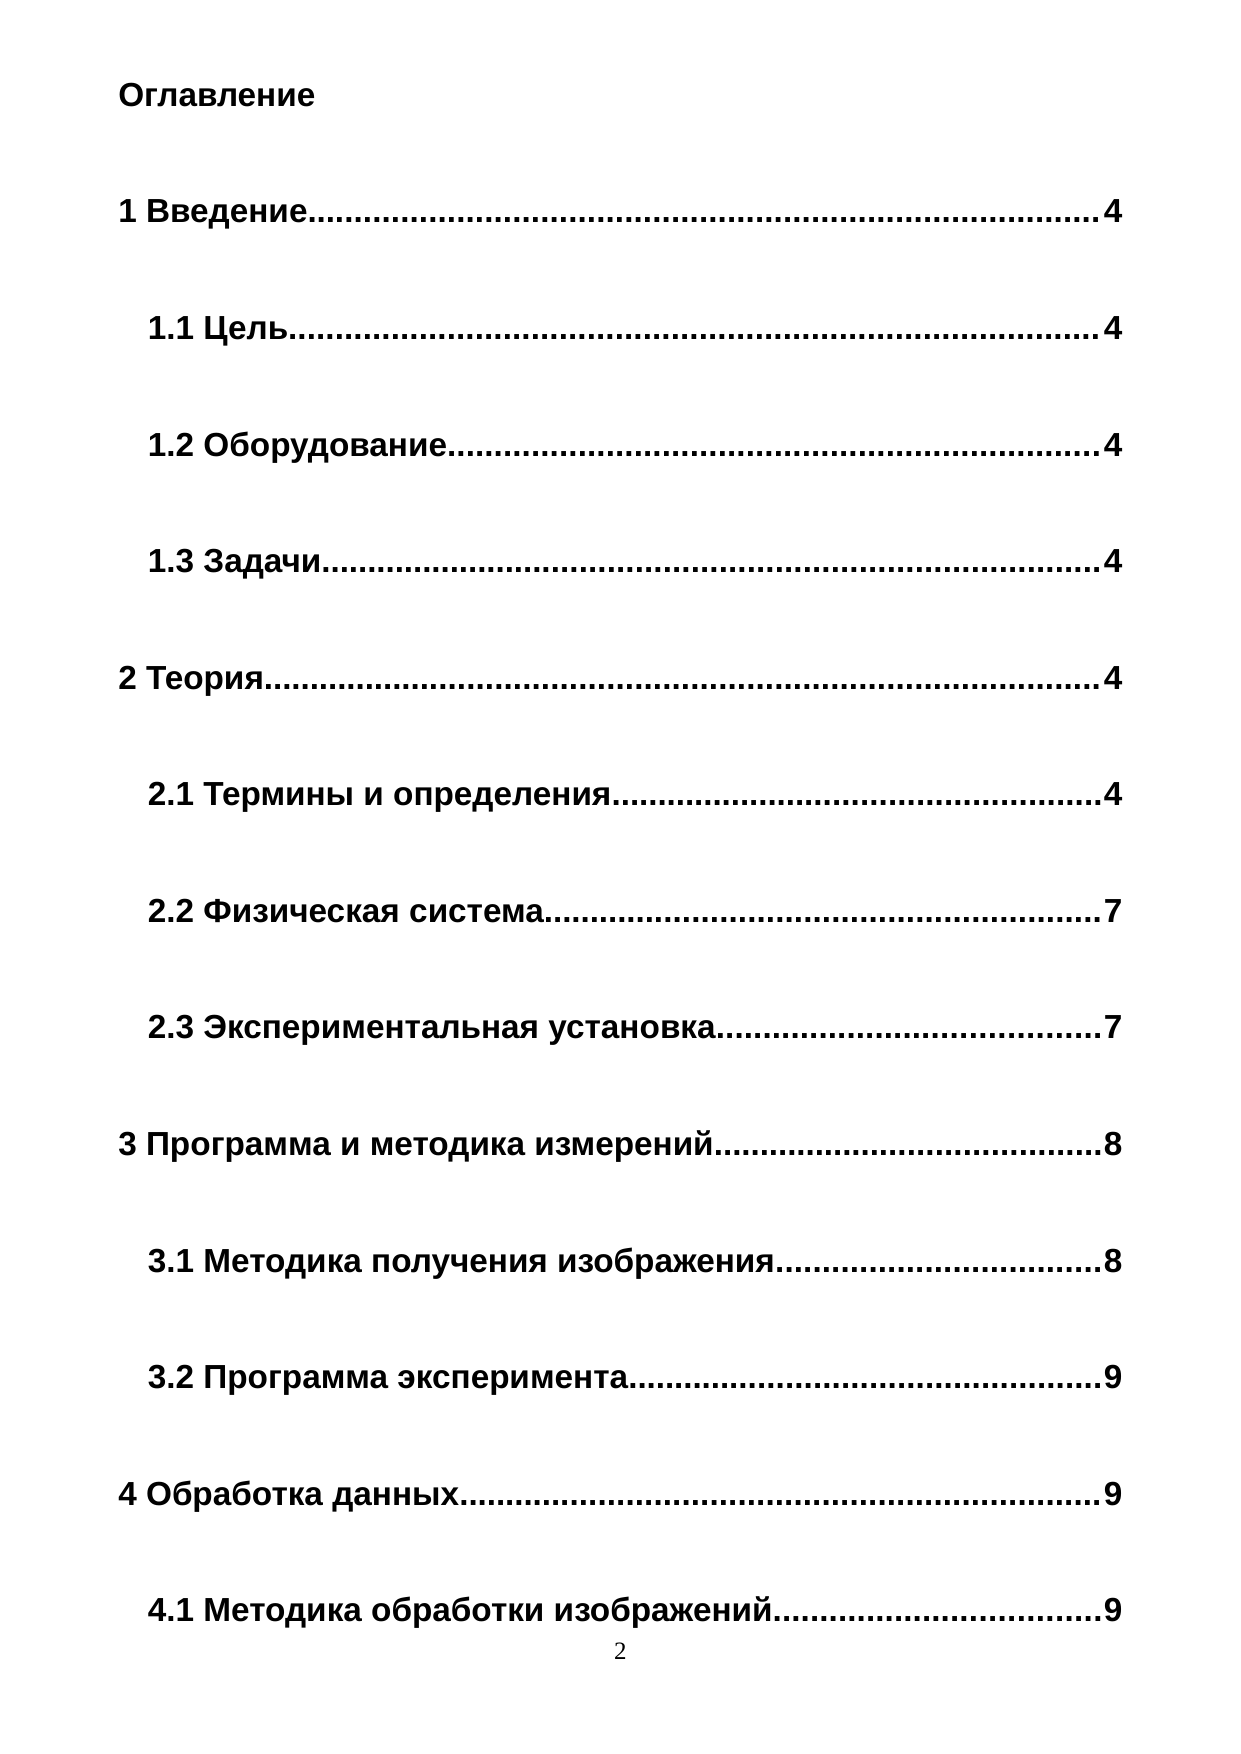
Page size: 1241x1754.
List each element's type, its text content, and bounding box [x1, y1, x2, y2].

text 2.2 Физическая система 7 [148, 891, 1122, 929]
text 1 Введение 4 [118, 192, 1122, 230]
text 1.2 Оборудование 4 [148, 425, 1122, 463]
text 3.1 Методика получения изображения 8 [148, 1241, 1122, 1279]
text 2 Теория 4 [118, 658, 1122, 696]
text 2.3 Экспериментальная установка 7 [148, 1007, 1122, 1046]
text 1.3 Задачи 4 [148, 541, 1122, 580]
text 3.2 Программа эксперимента 9 [148, 1357, 1122, 1396]
text 1.1 Цель 4 [148, 308, 1122, 347]
text Оглавление [118, 75, 1122, 113]
text 4.1 Методика обработки изображений 9 [148, 1590, 1122, 1629]
text 3 Программа и методика измерений 8 [118, 1124, 1122, 1162]
text 2.1 Термины и определения 4 [148, 774, 1122, 813]
text 4 Обработка данных 9 [118, 1474, 1122, 1512]
